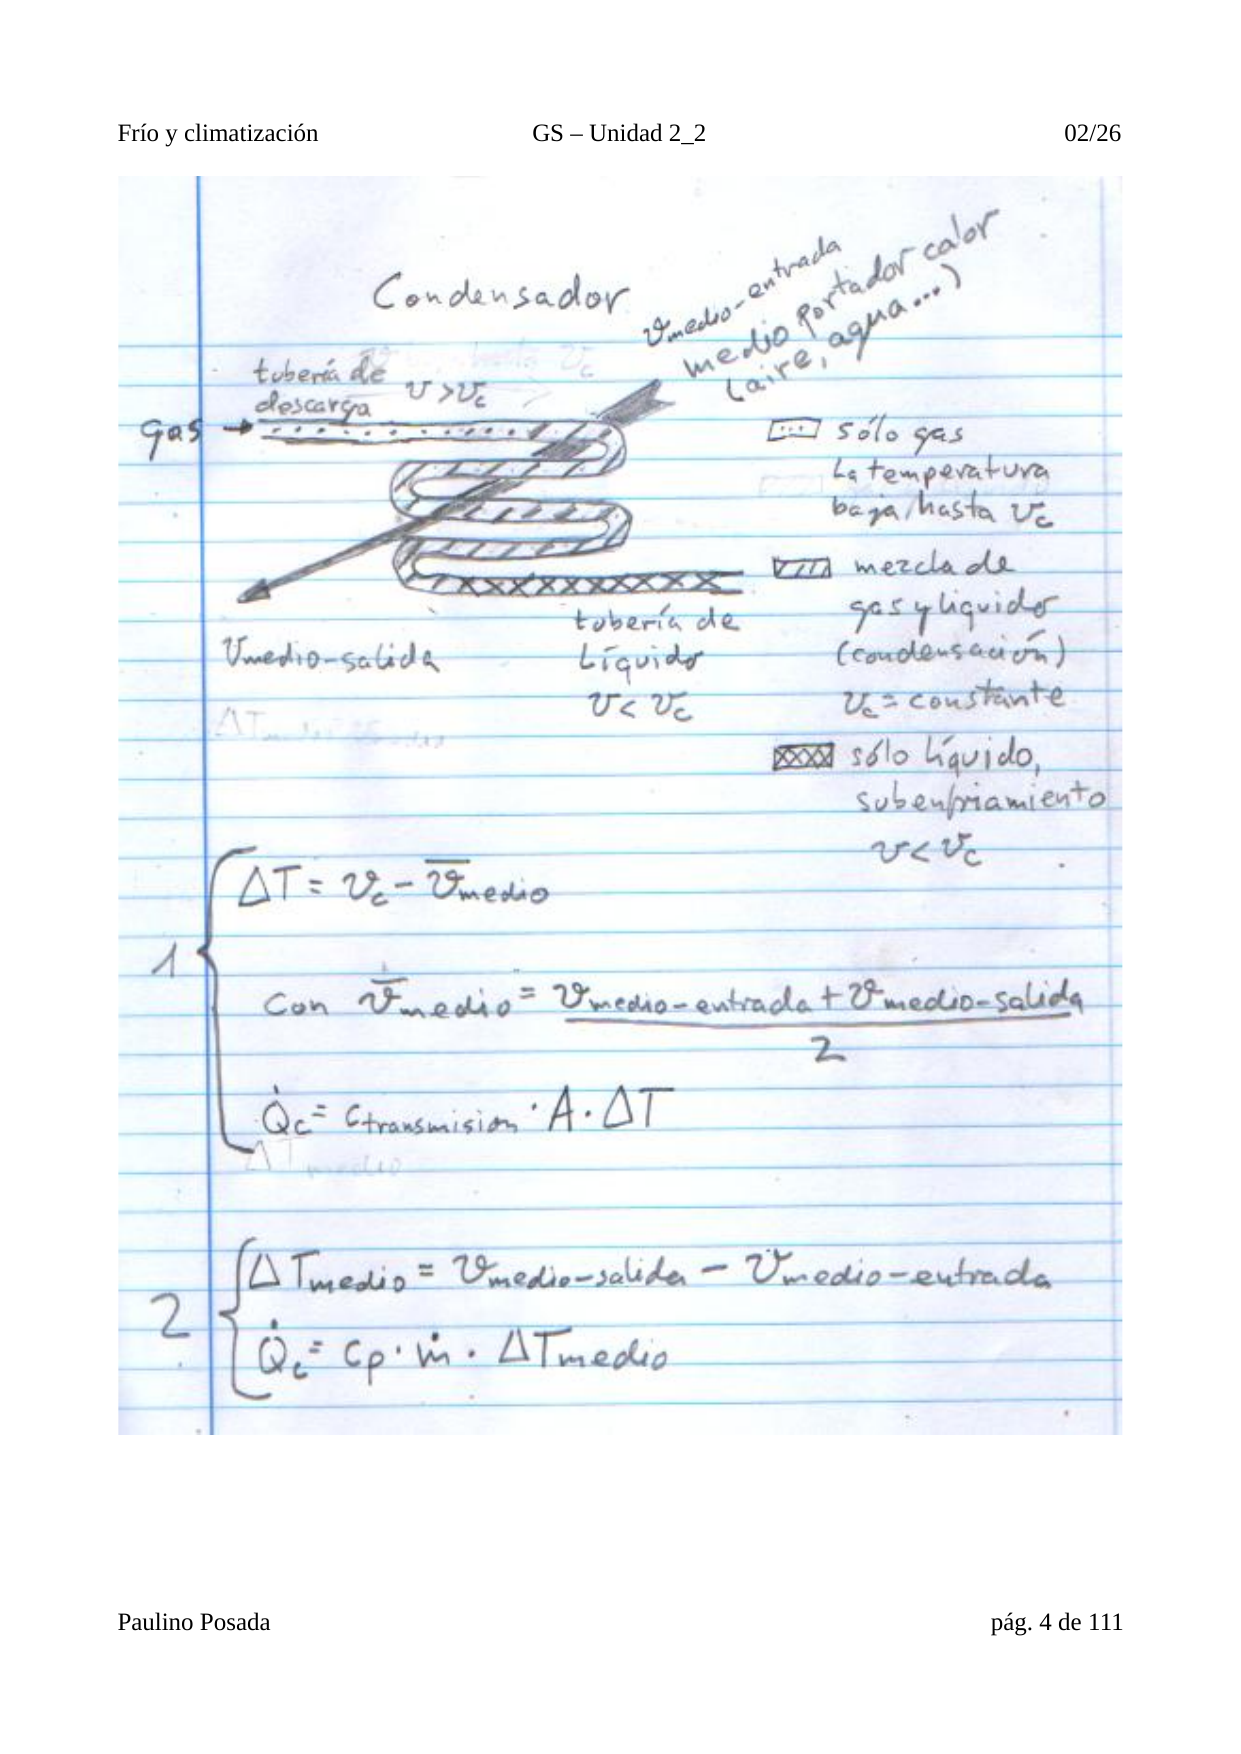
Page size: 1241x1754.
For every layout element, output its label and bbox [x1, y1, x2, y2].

picture [118, 176, 1123, 1435]
